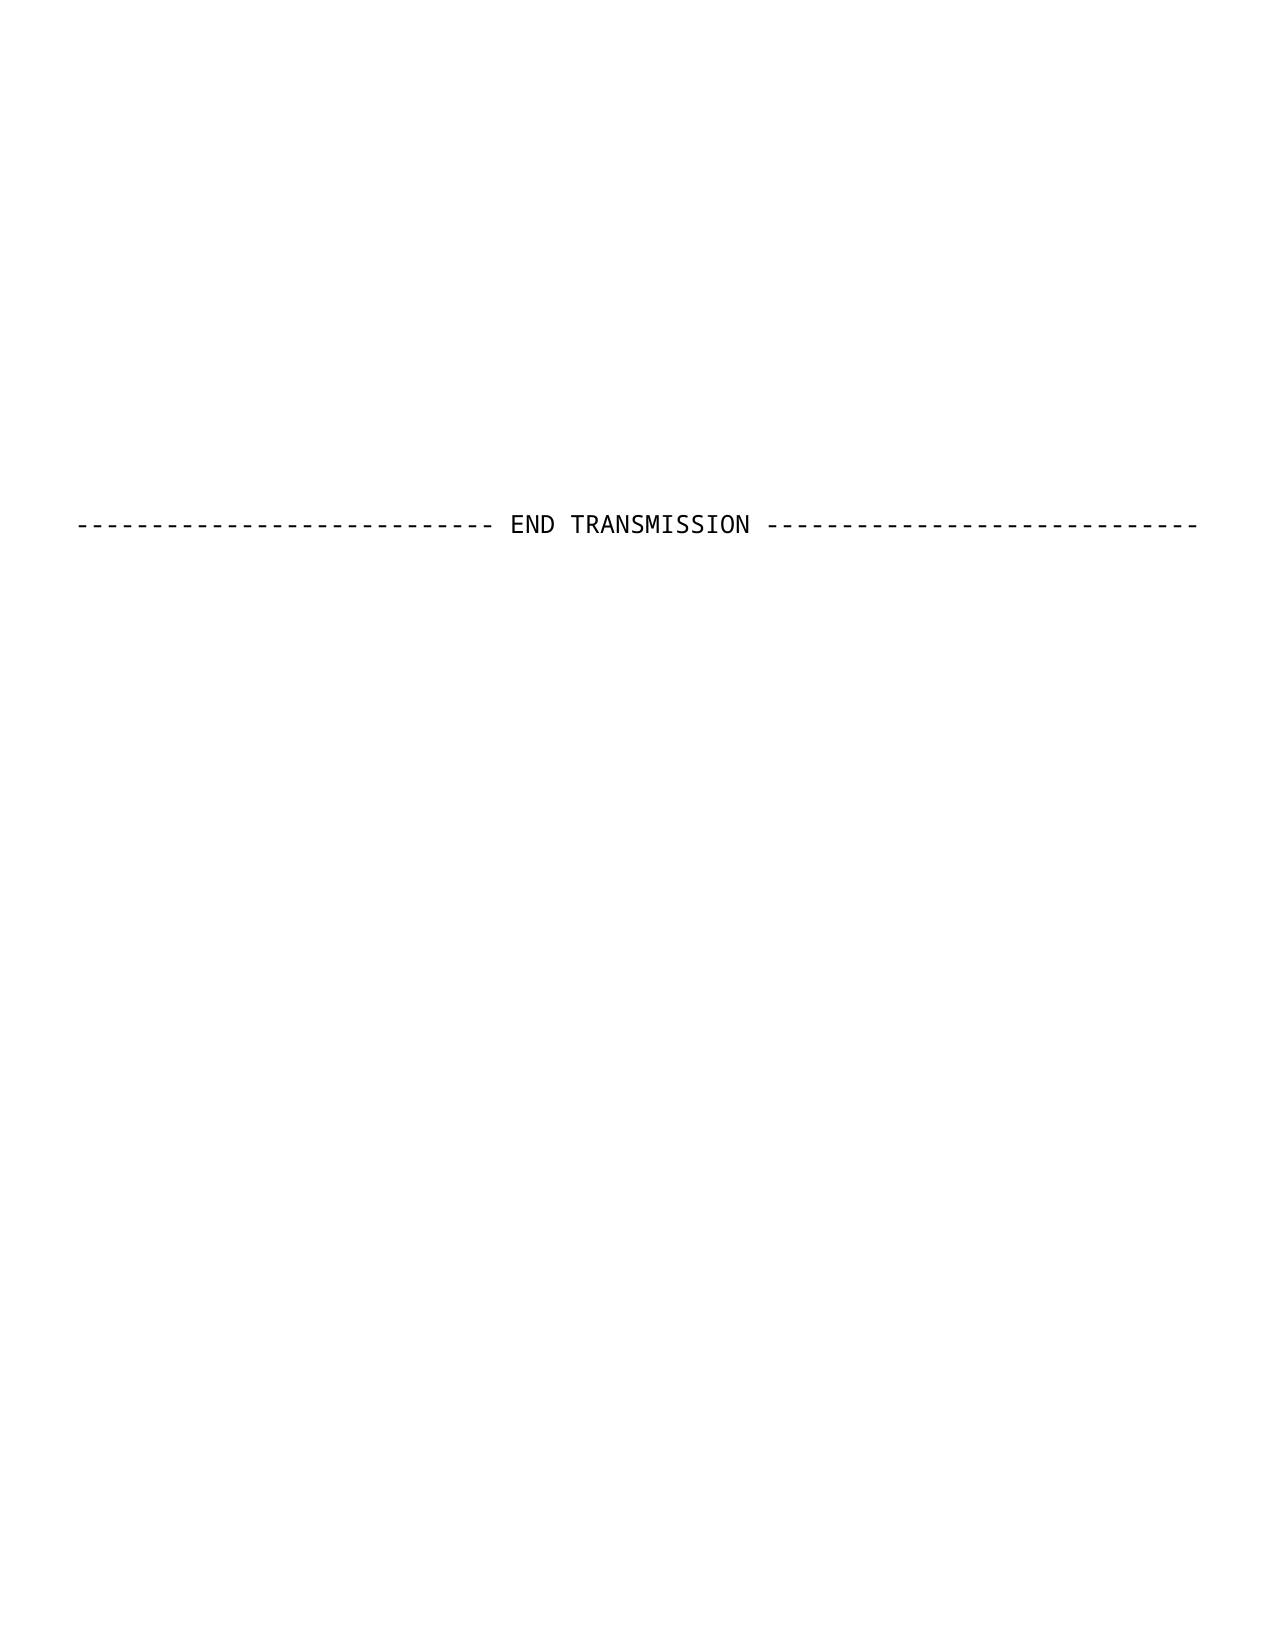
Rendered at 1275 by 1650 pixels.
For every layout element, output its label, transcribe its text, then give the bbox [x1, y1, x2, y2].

text ---------------------------- END TRANSMISSION ----------------------------- [75, 506, 1200, 541]
